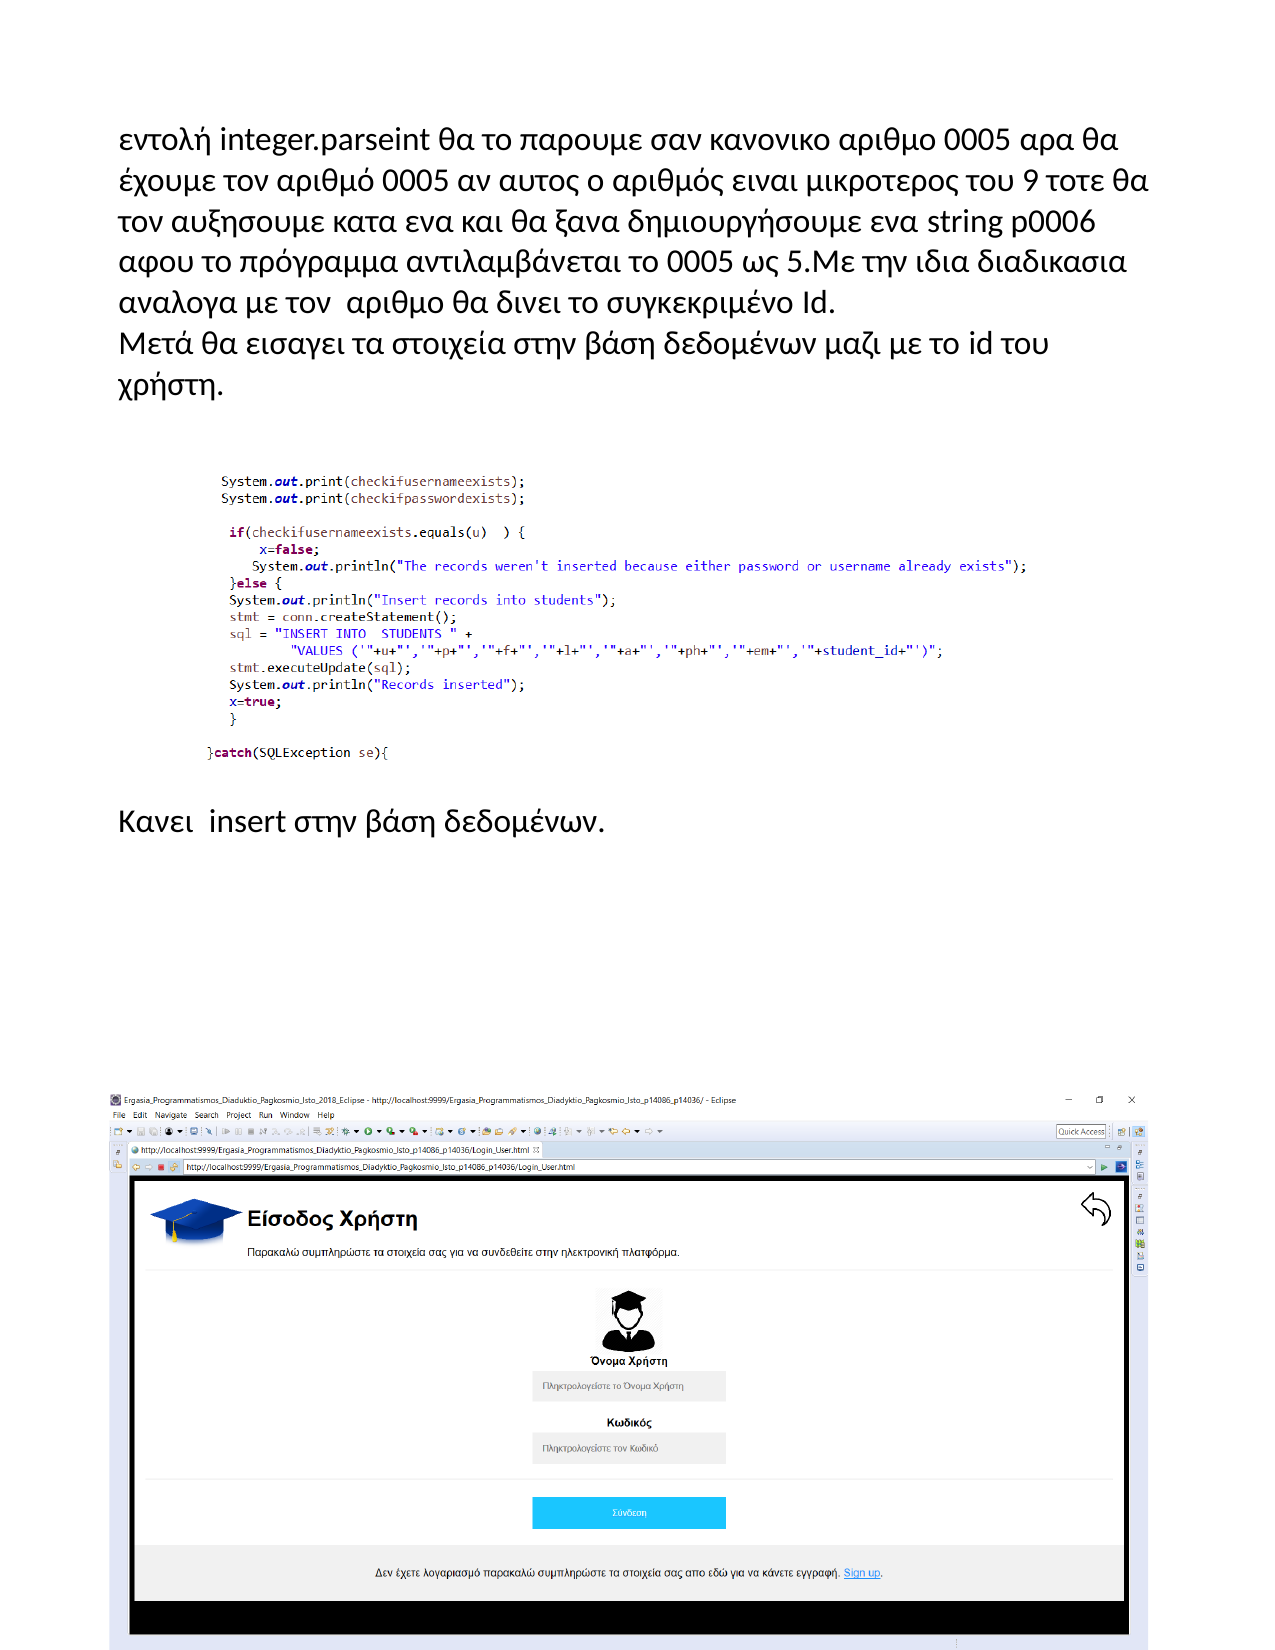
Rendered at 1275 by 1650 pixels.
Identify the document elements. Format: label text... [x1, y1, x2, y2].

text Κανει insert στην βάση δεδομένων. [118, 801, 1157, 841]
picture [109, 1092, 1149, 1650]
picture [118, 443, 1157, 760]
text εντολή integer.parseint θα το παρουμε σαν κανονικο αριθμο 0005 αρα θα έχουμε τον αριθμό 0005 αν αυτος ο αριθμός ειναι μικροτερος του 9 τοτε θα τον αυξησουμε κατα ενα και θα ξανα δημιουργήσουμε ενα string p0006 αφου το πρόγραμμα αντιλαμβάνεται το 0005 ως 5.Με την ιδια διαδικασια αναλογα με τον αριθμο θα δινει το συγκεκριμένο Id. [118, 118, 1157, 322]
text Mετά θα εισαγει τα στοιχεία στην βάση δεδομένων μαζι με το id του χρήστη. [118, 322, 1157, 403]
